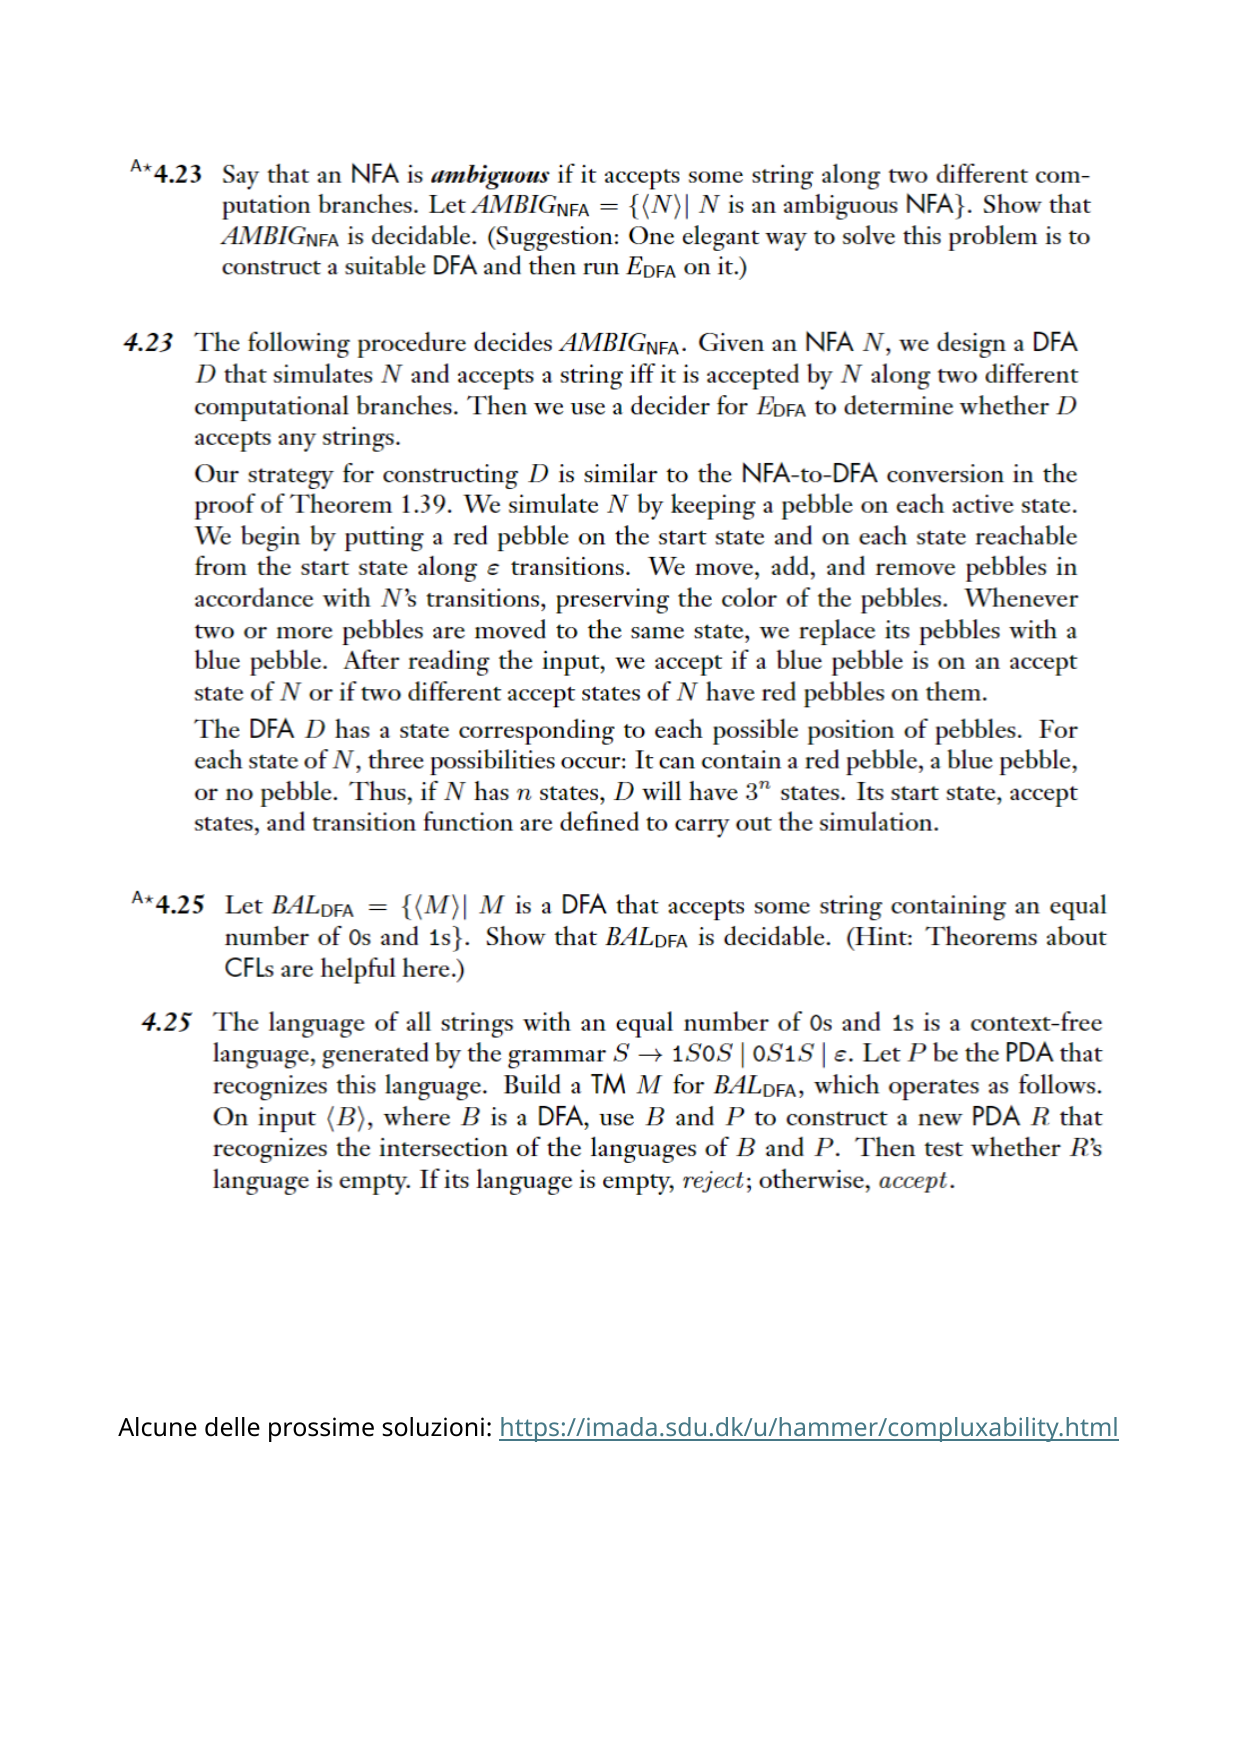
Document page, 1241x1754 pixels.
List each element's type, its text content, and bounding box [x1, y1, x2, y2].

picture [118, 147, 1123, 290]
text Alcune delle prossime soluzioni: https://imada.sdu.dk/u/hammer/compluxability.html [118, 1410, 1122, 1444]
picture [120, 1000, 1124, 1220]
picture [127, 883, 1132, 987]
picture [118, 317, 1123, 842]
